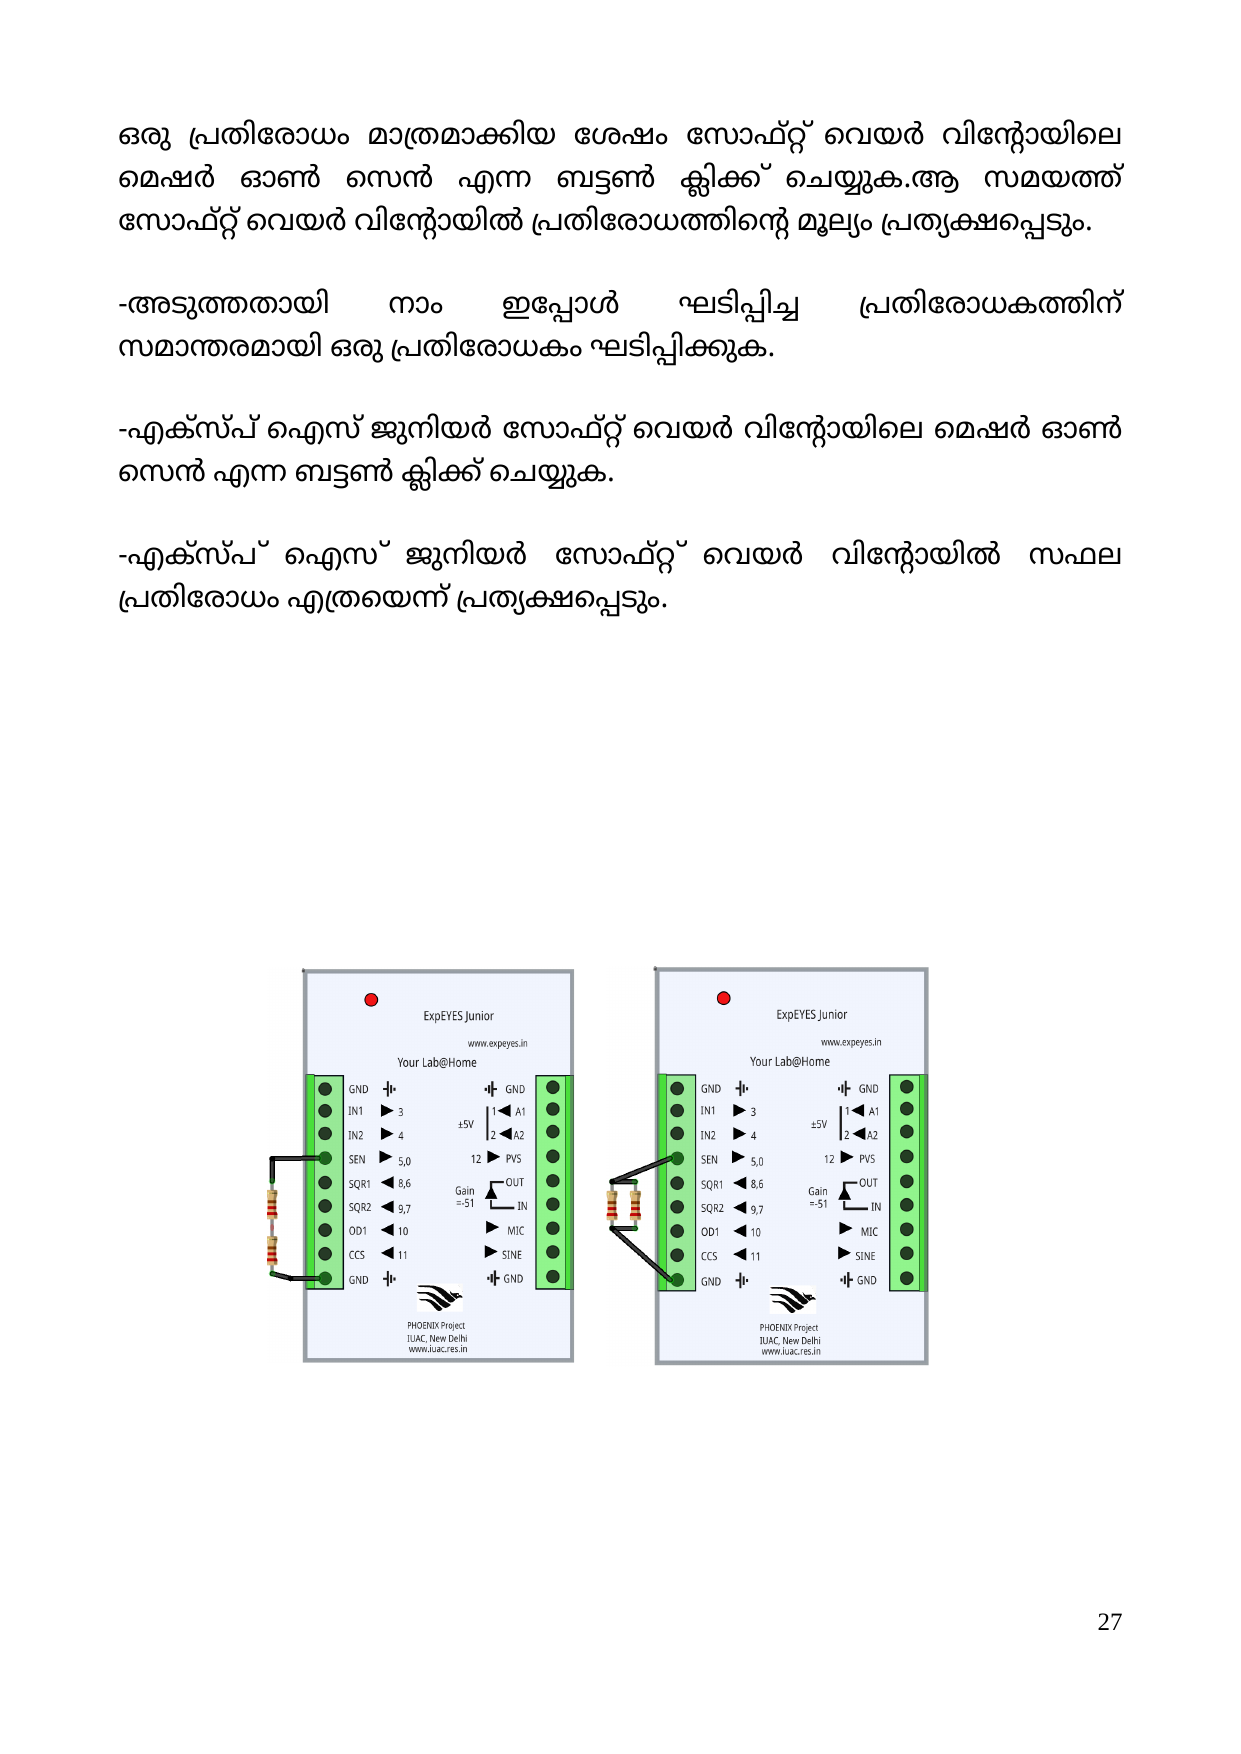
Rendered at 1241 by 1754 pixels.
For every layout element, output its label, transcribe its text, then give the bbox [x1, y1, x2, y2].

text -അടുത്തതായി നാം ഇപ്പോൾ ഘടിപ്പിച്ച പ്രതിരോധകത്തിന് സമാന്തരമായി ഒരു പ്രതിരോധകം ഘടിപ്പിക്കുക. [118, 282, 1122, 368]
text -എക്സ്പ് ഐസ് ജുനിയര്‍ സോഫ്റ്റ് വെയര്‍ വിന്റോയിലെ മെഷർ ഓൺ സെൻ എന്ന ബട്ടൺ ക്ലിക്ക് ചെയ്യുക. [118, 408, 1122, 494]
text ഒരു പ്രതിരോധം മാത്രമാക്കിയ ശേഷം സോഫ്റ്റ് വെയര്‍ വിന്റോയിലെ മെഷർ ഓൺ സെൻ എന്ന ബട്ടൺ ക്ലിക്ക് ചെയ്യുക.ആ സമയത്ത് സോഫ്റ്റ് വെയര്‍ വിന്റോയിൽ പ്രതിരോധത്തിന്റെ മൂല്യം പ്രത്യക്ഷപ്പെടും. [118, 118, 1122, 242]
picture [267, 967, 575, 1363]
text -എക്സ്പ് ഐസ് ജുനിയര്‍ സോഫ്റ്റ് വെയര്‍ വിന്റോയിൽ സഫല പ്രതിരോധം എത്രയെന്ന് പ്രത്യക്ഷപ്പെടും. [118, 533, 1122, 619]
picture [606, 966, 929, 1367]
